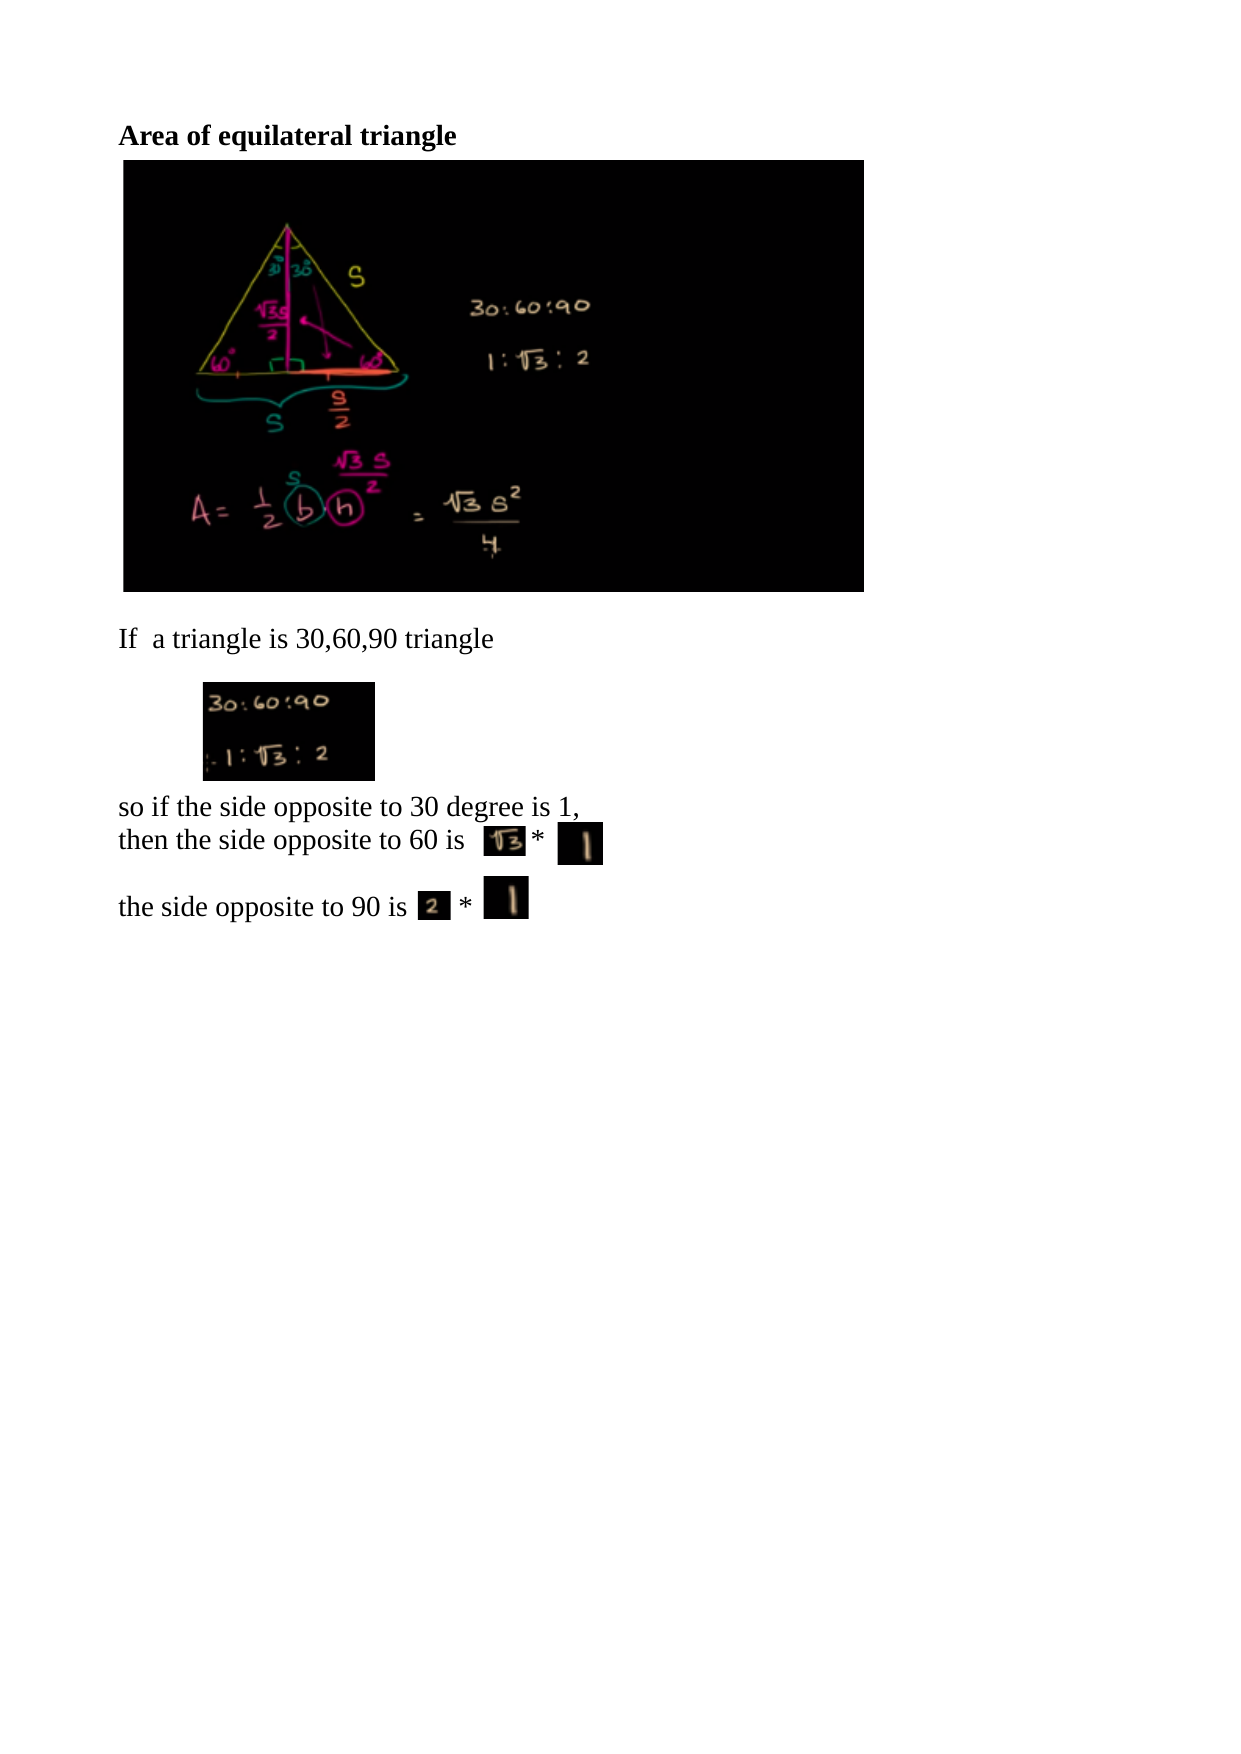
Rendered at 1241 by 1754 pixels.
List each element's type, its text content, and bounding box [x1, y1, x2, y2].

picture [123, 160, 864, 592]
picture [483, 876, 529, 919]
picture [417, 891, 451, 920]
text [603, 822, 1122, 856]
text the side opposite to 90 is * [118, 889, 1122, 923]
text Area of equilateral triangle [118, 118, 1122, 152]
picture [202, 682, 375, 781]
text then the side opposite to 60 is * [118, 822, 557, 856]
text If a triangle is 30,60,90 triangle [118, 621, 1122, 655]
picture [483, 826, 526, 856]
text so if the side opposite to 30 degree is 1, [118, 789, 1122, 822]
picture [557, 822, 603, 865]
